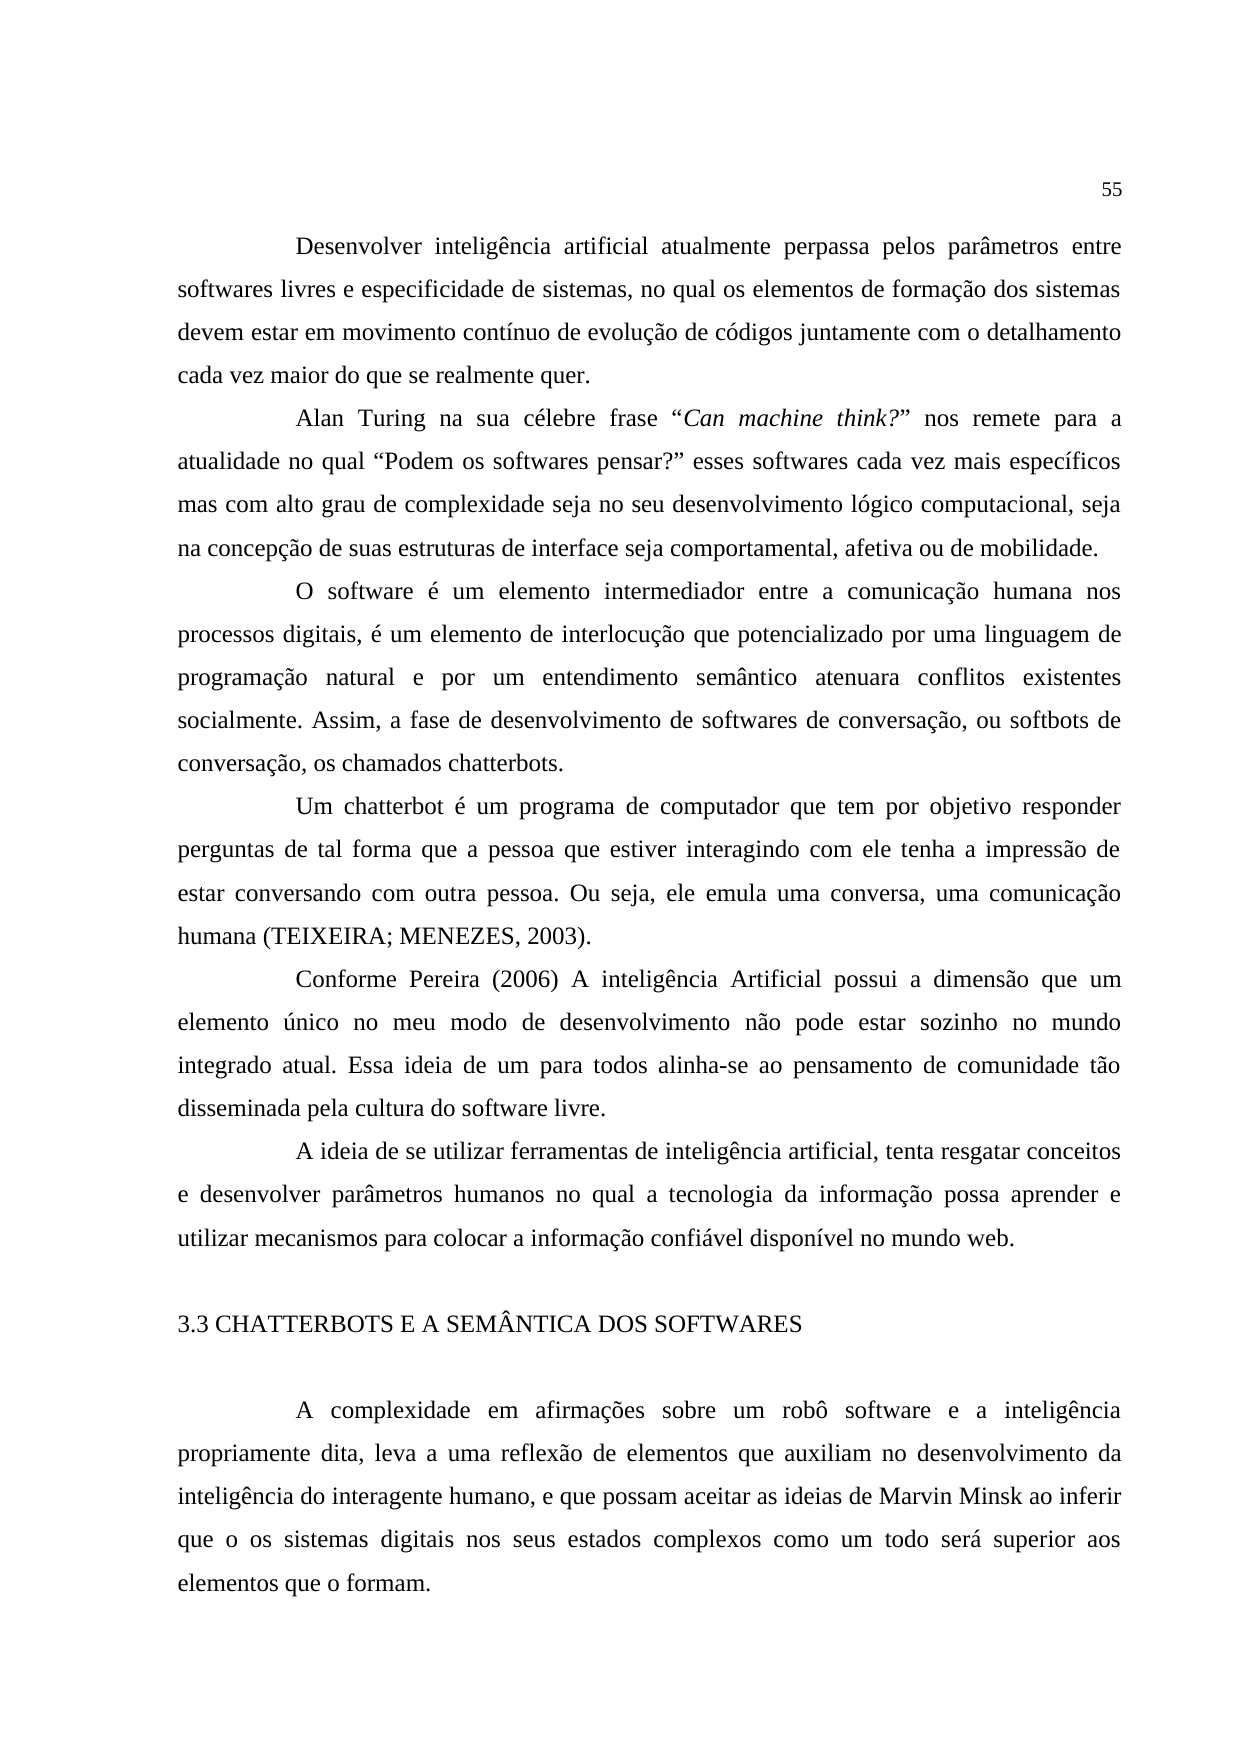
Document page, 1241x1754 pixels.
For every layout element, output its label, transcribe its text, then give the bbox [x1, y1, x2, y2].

text Conforme Pereira (2006) A inteligência Artificial possui a dimensão que um elemento único no meu modo de desenvolvimento não pode estar sozinho no mundo integrado atual. Essa ideia de um para todos alinha-se ao pensamento de comunidade tão disseminada pela cultura do software livre. [177, 964, 1122, 1122]
text A complexidade em afirmações sobre um robô software e a inteligência propriamente dita, leva a uma reflexão de elementos que auxiliam no desenvolvimento da inteligência do interagente humano, e que possam aceitar as ideias de Marvin Minsk ao inferir que o os sistemas digitais nos seus estados complexos como um todo será superior aos elementos que o formam. [177, 1395, 1122, 1596]
text Um chatterbot é um programa de computador que tem por objetivo responder perguntas de tal forma que a pessoa que estiver interagindo com ele tenha a impressão de estar conversando com outra pessoa. Ou seja, ele emula uma conversa, uma comunicação humana (TEIXEIRA; MENEZES, 2003). [177, 791, 1122, 949]
text Alan Turing na sua célebre frase “Can machine think?” nos remete para a atualidade no qual “Podem os softwares pensar?” esses softwares cada vez mais específicos mas com alto grau de complexidade seja no seu desenvolvimento lógico computacional, seja na concepção de suas estruturas de interface seja comportamental, afetiva ou de mobilidade. [177, 403, 1122, 561]
text A ideia de se utilizar ferramentas de inteligência artificial, tenta resgatar conceitos e desenvolver parâmetros humanos no qual a tecnologia da informação possa aprender e utilizar mecanismos para colocar a informação confiável disponível no mundo web. [177, 1136, 1122, 1251]
text 3.3 CHATTERBOTS E A SEMÂNTICA DOS SOFTWARES [177, 1309, 1122, 1338]
text Desenvolver inteligência artificial atualmente perpassa pelos parâmetros entre softwares livres e especificidade de sistemas, no qual os elementos de formação dos sistemas devem estar em movimento contínuo de evolução de códigos juntamente com o detalhamento cada vez maior do que se realmente quer. [177, 231, 1122, 389]
text O software é um elemento intermediador entre a comunicação humana nos processos digitais, é um elemento de interlocução que potencializado por uma linguagem de programação natural e por um entendimento semântico atenuara conflitos existentes socialmente. Assim, a fase de desenvolvimento de softwares de conversação, ou softbots de conversação, os chamados chatterbots. [177, 576, 1122, 777]
